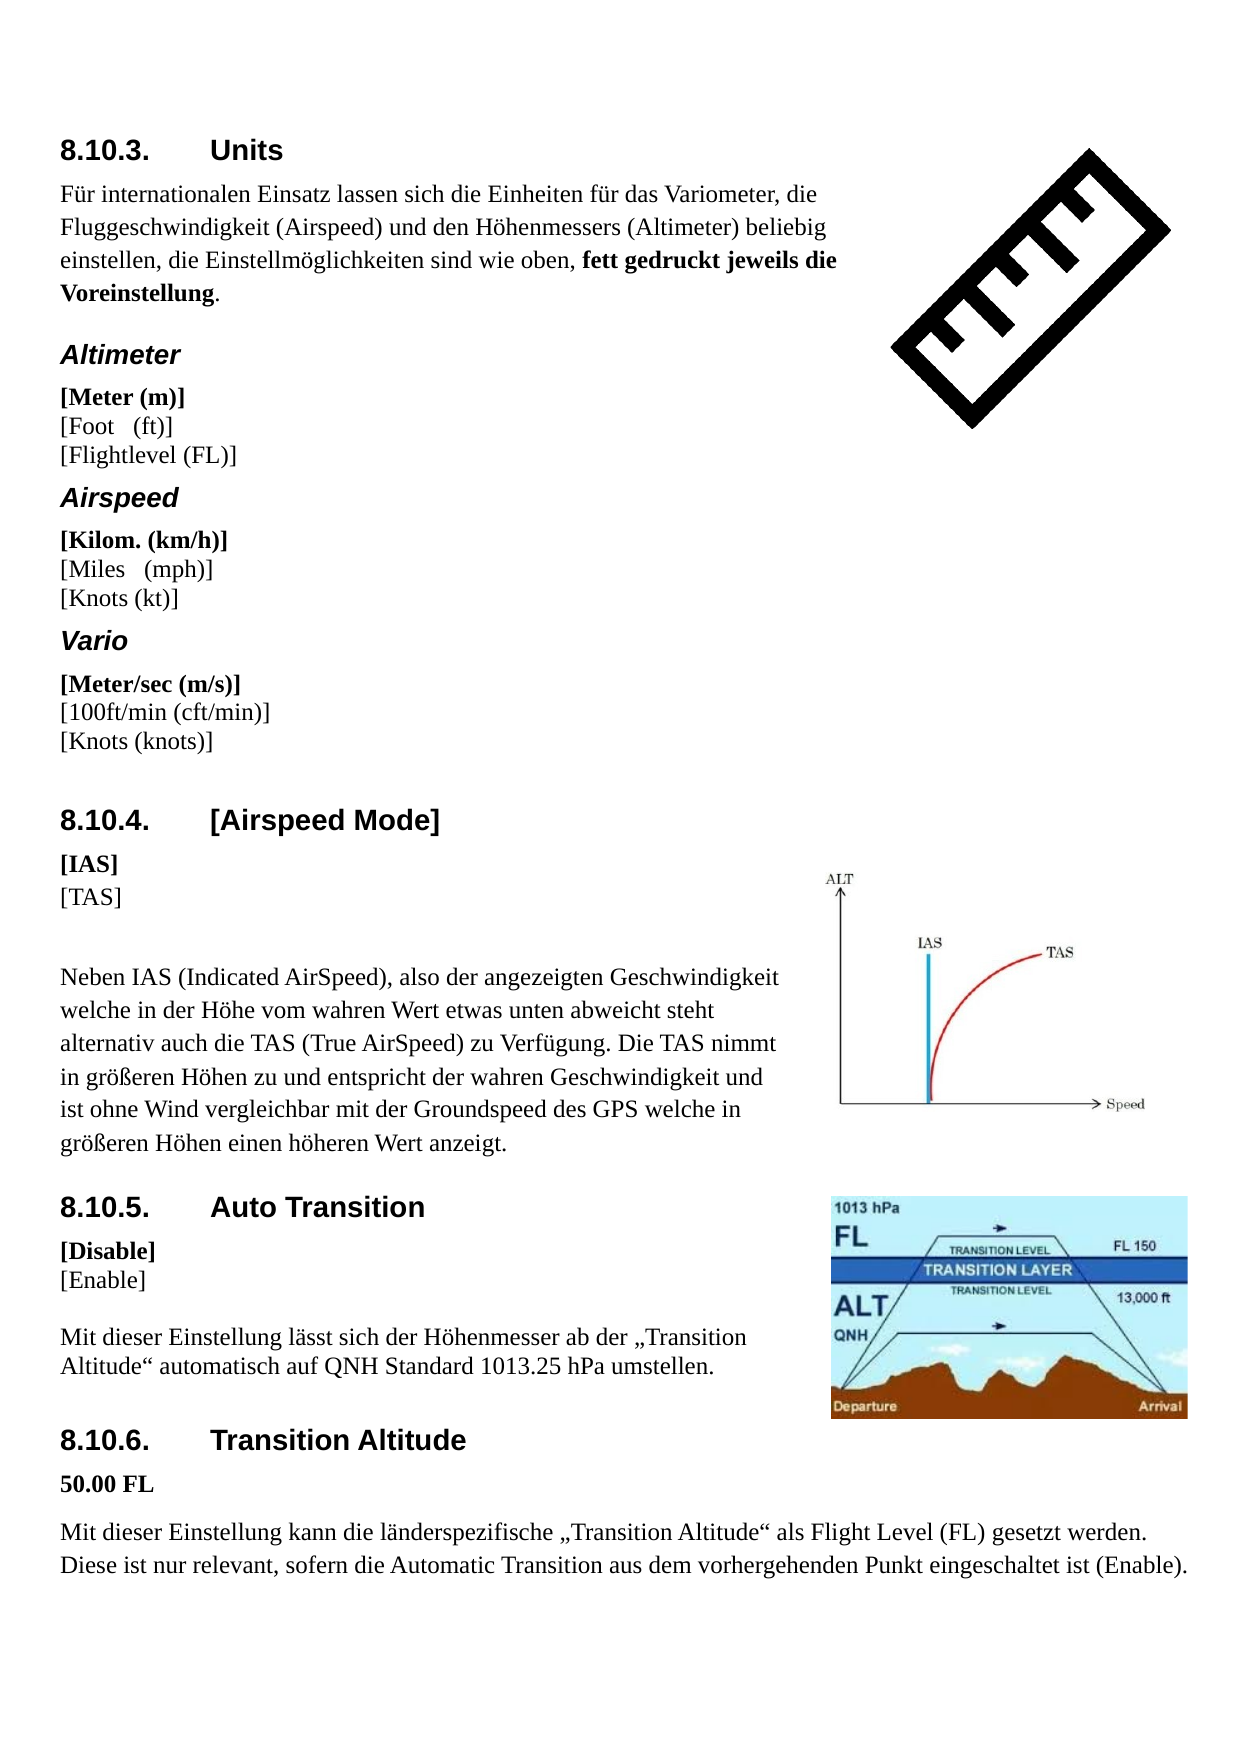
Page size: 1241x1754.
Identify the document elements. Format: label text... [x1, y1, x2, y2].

text [Foot (ft)] [60, 411, 1207, 440]
text [1171, 382, 1207, 411]
text Neben IAS (Indicated AirSpeed), also der angezeigten Geschwindigkeit welche in der Höhe vom wahren Wert etwas unten abweicht steht alternativ auch die TAS (True AirSpeed) zu Verfügung. Die TAS nimmt in größeren Höhen zu und entspricht der wahren Geschwindigkeit und ist ohne Wind vergleichbar mit der Groundspeed des GPS welche in größeren Höhen einen höheren Wert anzeigt. [60, 962, 1207, 1156]
text [Knots (kt)] [60, 583, 1207, 612]
text [1188, 1265, 1207, 1293]
text [Miles (mph)] [60, 554, 1207, 583]
subtitle Vario [60, 624, 1207, 656]
subtitle Auto Transition [60, 1190, 1207, 1223]
text [Disable] [60, 1236, 831, 1265]
subtitle [Airspeed Mode] [60, 803, 1207, 836]
text [Kilom. (km/h)] [60, 526, 1207, 554]
text [1145, 882, 1207, 911]
text 50.00 FL [60, 1469, 1207, 1498]
subtitle Airspeed [60, 481, 1207, 513]
text [Enable] [60, 1265, 831, 1293]
text [100ft/min (cft/min)] [60, 697, 1207, 726]
picture [890, 148, 1171, 429]
text [1188, 1236, 1207, 1265]
picture [831, 1196, 1188, 1419]
text [Meter (m)] [60, 382, 890, 411]
text Mit dieser Einstellung lässt sich der Höhenmesser ab der „Transition Altitude“ automatisch auf QNH Standard 1013.25 hPa umstellen. [60, 1322, 831, 1380]
subtitle Units [60, 133, 1207, 166]
picture [825, 872, 1145, 1112]
subtitle Altimeter [60, 338, 890, 370]
text [Knots (knots)] [60, 726, 1207, 755]
subtitle [1171, 338, 1207, 370]
text Mit dieser Einstellung kann die länderspezifische „Transition Altitude“ als Flight Level (FL) gesetzt werden. Diese ist nur relevant, sofern die Automatic Transition aus dem vorhergehenden Punkt eingeschaltet ist (Enable). [60, 1517, 1207, 1579]
text [Flightlevel (FL)] [60, 440, 1207, 469]
text Für internationalen Einsatz lassen sich die Einheiten für das Variometer, die Fluggeschwindigkeit (Airspeed) und den Höhenmessers (Altimeter) beliebig einstellen, die Einstellmöglichkeiten sind wie oben, fett gedruckt jeweils die Voreinstellung. [60, 179, 890, 307]
text [TAS] [60, 882, 825, 911]
subtitle Transition Altitude [60, 1423, 1207, 1457]
text [Meter/sec (m/s)] [60, 669, 1207, 697]
text [IAS] [60, 849, 1207, 878]
